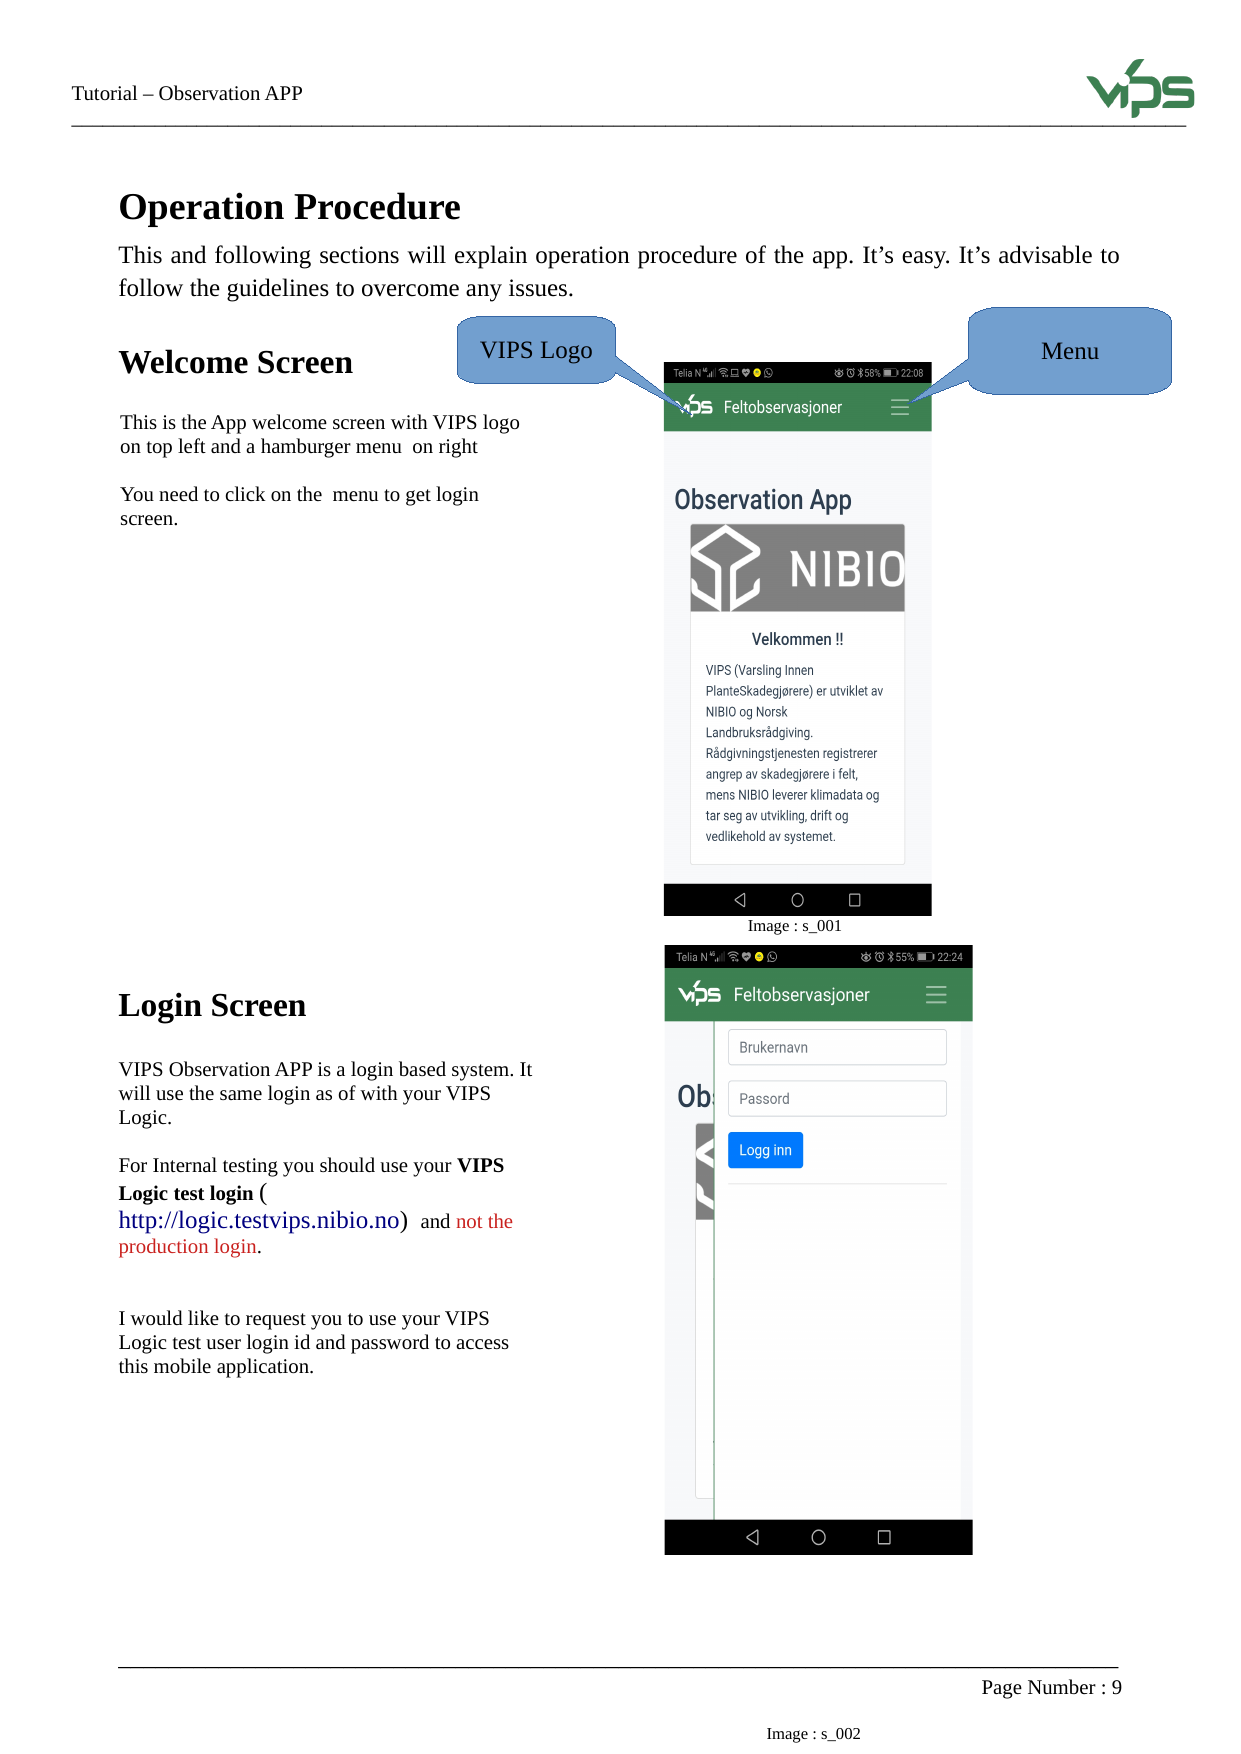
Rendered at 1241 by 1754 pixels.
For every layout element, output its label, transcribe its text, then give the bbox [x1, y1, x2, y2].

picture [1086, 59, 1195, 118]
picture [664, 945, 973, 1555]
subtitle Welcome Screen [118, 342, 464, 381]
picture [663, 362, 932, 916]
subtitle Login Screen [118, 985, 664, 1024]
subtitle [616, 342, 968, 381]
text This and following sections will explain operation procedure of the app. It’s easy. It’s advisable to follow the guidelines to overcome any issues. [118, 241, 1122, 302]
subtitle [973, 985, 1122, 1024]
subtitle Operation Procedure [118, 184, 1122, 228]
